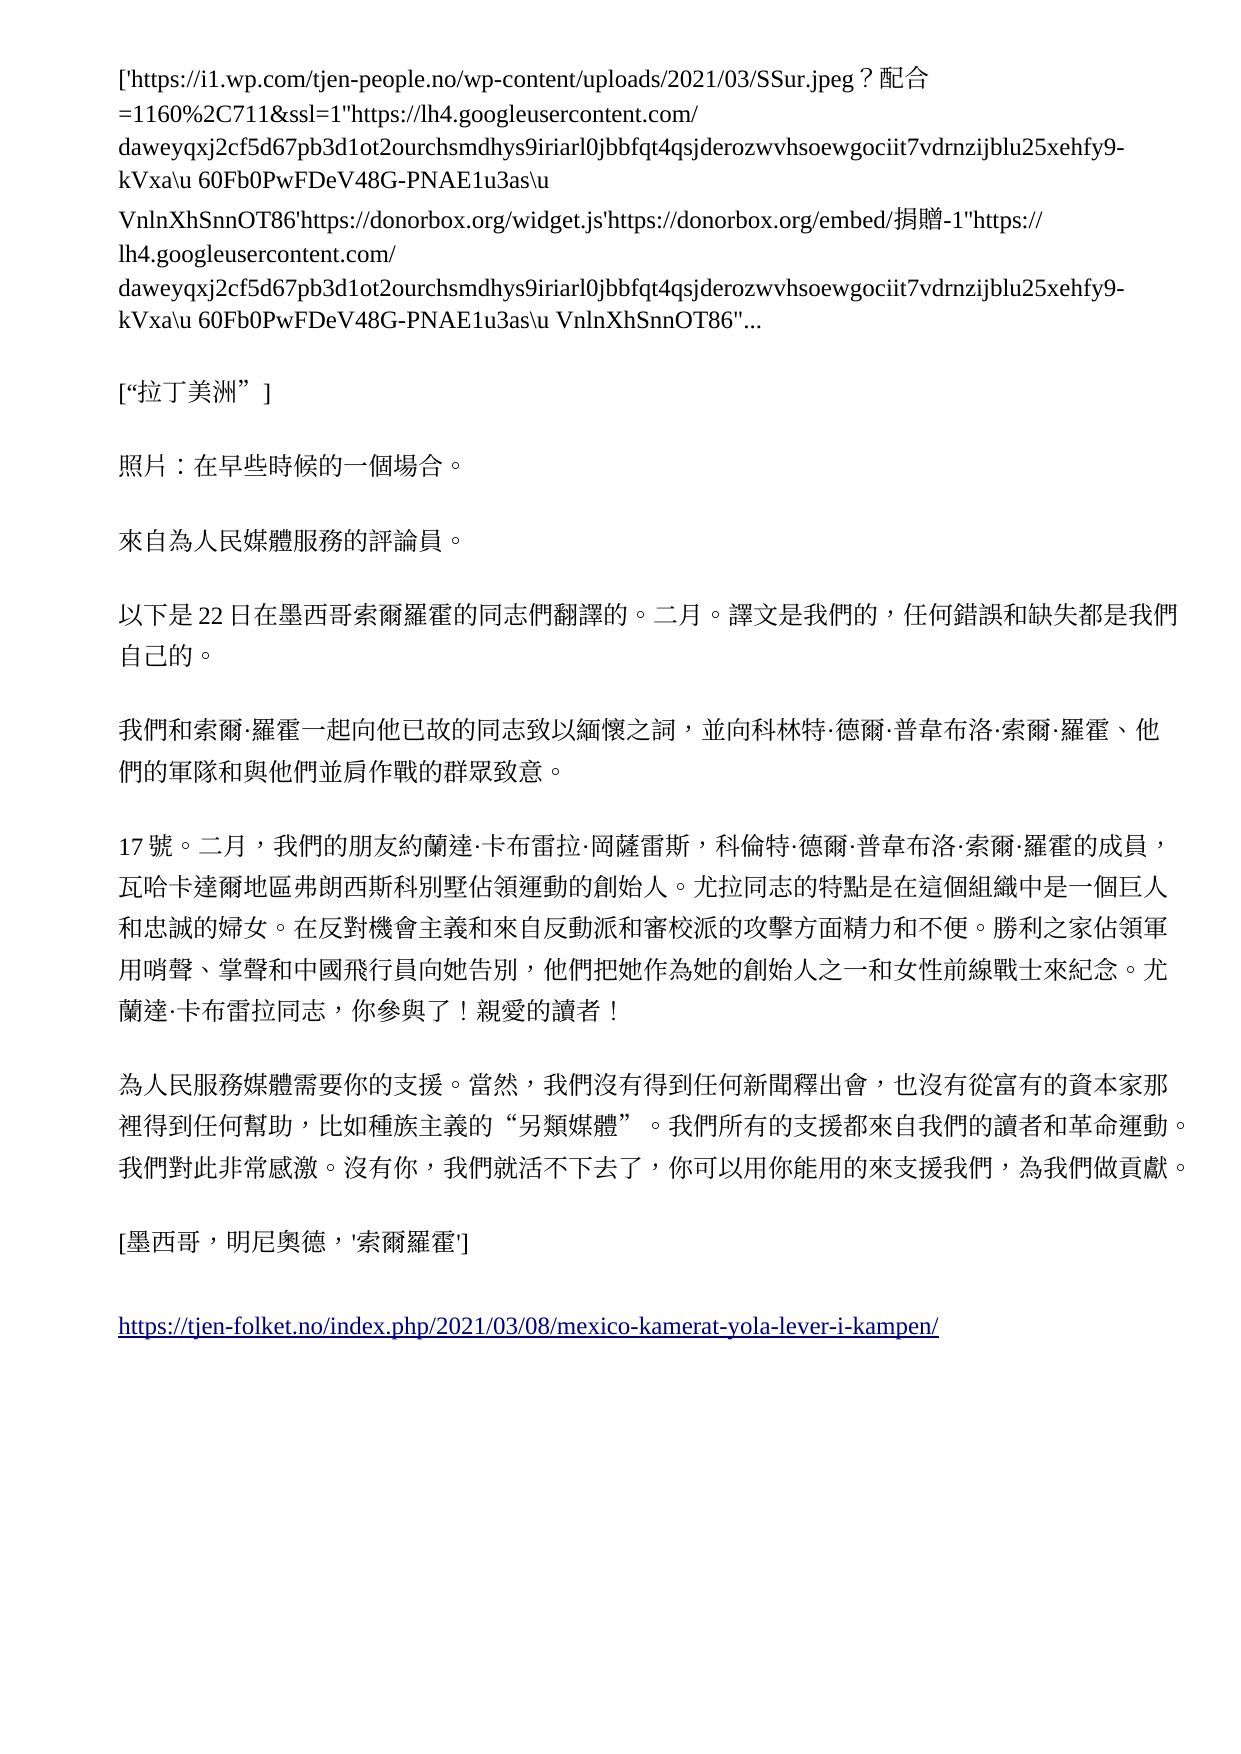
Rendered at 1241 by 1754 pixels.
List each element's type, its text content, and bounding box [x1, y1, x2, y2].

text 2021-03-08T06:59:05+00:00 2021-03-08T07:38:27+00:00 TFM公司 ['https://i1.wp.com/tjen-people.no/wp-content/uploads/2021/03/SSur.jpeg？配合=1160%2C711&ssl=1''https://lh4.googleusercontent.com/daweyqxj2cf5d67pb3d1ot2ourchsmdhys9iriarl0jbbfqt4qsjderozwvhsoewgociit7vdrnzijblu25xehfy9-kVxa\u 60Fb0PwFDeV48G-PNAE1u3as\u VnlnXhSnnOT86'https://donorbox.org/widget.js'https://donorbox.org/embed/捐贈-1''https://lh4.googleusercontent.com/daweyqxj2cf5d67pb3d1ot2ourchsmdhys9iriarl0jbbfqt4qsjderozwvhsoewgociit7vdrnzijblu25xehfy9-kVxa\u 60Fb0PwFDeV48G-PNAE1u3as\u VnlnXhSnnOT86"... [“拉丁美洲”] 照片：在早些時候的一個場合。 來自為人民媒體服務的評論員。 以下是22日在墨西哥索爾羅霍的同志們翻譯的。二月。譯文是我們的，任何錯誤和缺失都是我們自己的。 我們和索爾·羅霍一起向他已故的同志致以緬懷之詞，並向科林特·德爾·普韋布洛·索爾·羅霍、他們的軍隊和與他們並肩作戰的群眾致意。 17號。二月，我們的朋友約蘭達·卡布雷拉·岡薩雷斯，科倫特·德爾·普韋布洛·索爾·羅霍的成員，瓦哈卡達爾地區弗朗西斯科別墅佔領運動的創始人。尤拉同志的特點是在這個組織中是一個巨人和忠誠的婦女。在反對機會主義和來自反動派和審校派的攻擊方面精力和不便。勝利之家佔領軍用哨聲、掌聲和中國飛行員向她告別，他們把她作為她的創始人之一和女性前線戰士來紀念。尤蘭達·卡布雷拉同志，你參與了！親愛的讀者！ 為人民服務媒體需要你的支援。當然，我們沒有得到任何新聞釋出會，也沒有從富有的資本家那裡得到任何幫助，比如種族主義的“另類媒體”。我們所有的支援都來自我們的讀者和革命運動。我們對此非常感激。沒有你，我們就活不下去了，你可以用你能用的來支援我們，為我們做貢獻。 [墨西哥，明尼奧德，'索爾羅霍'] [118, 59, 1181, 1258]
text https://tjen-folket.no/index.php/2021/03/08/mexico-kamerat-yola-lever-i-kampen/ [118, 1278, 1181, 1340]
